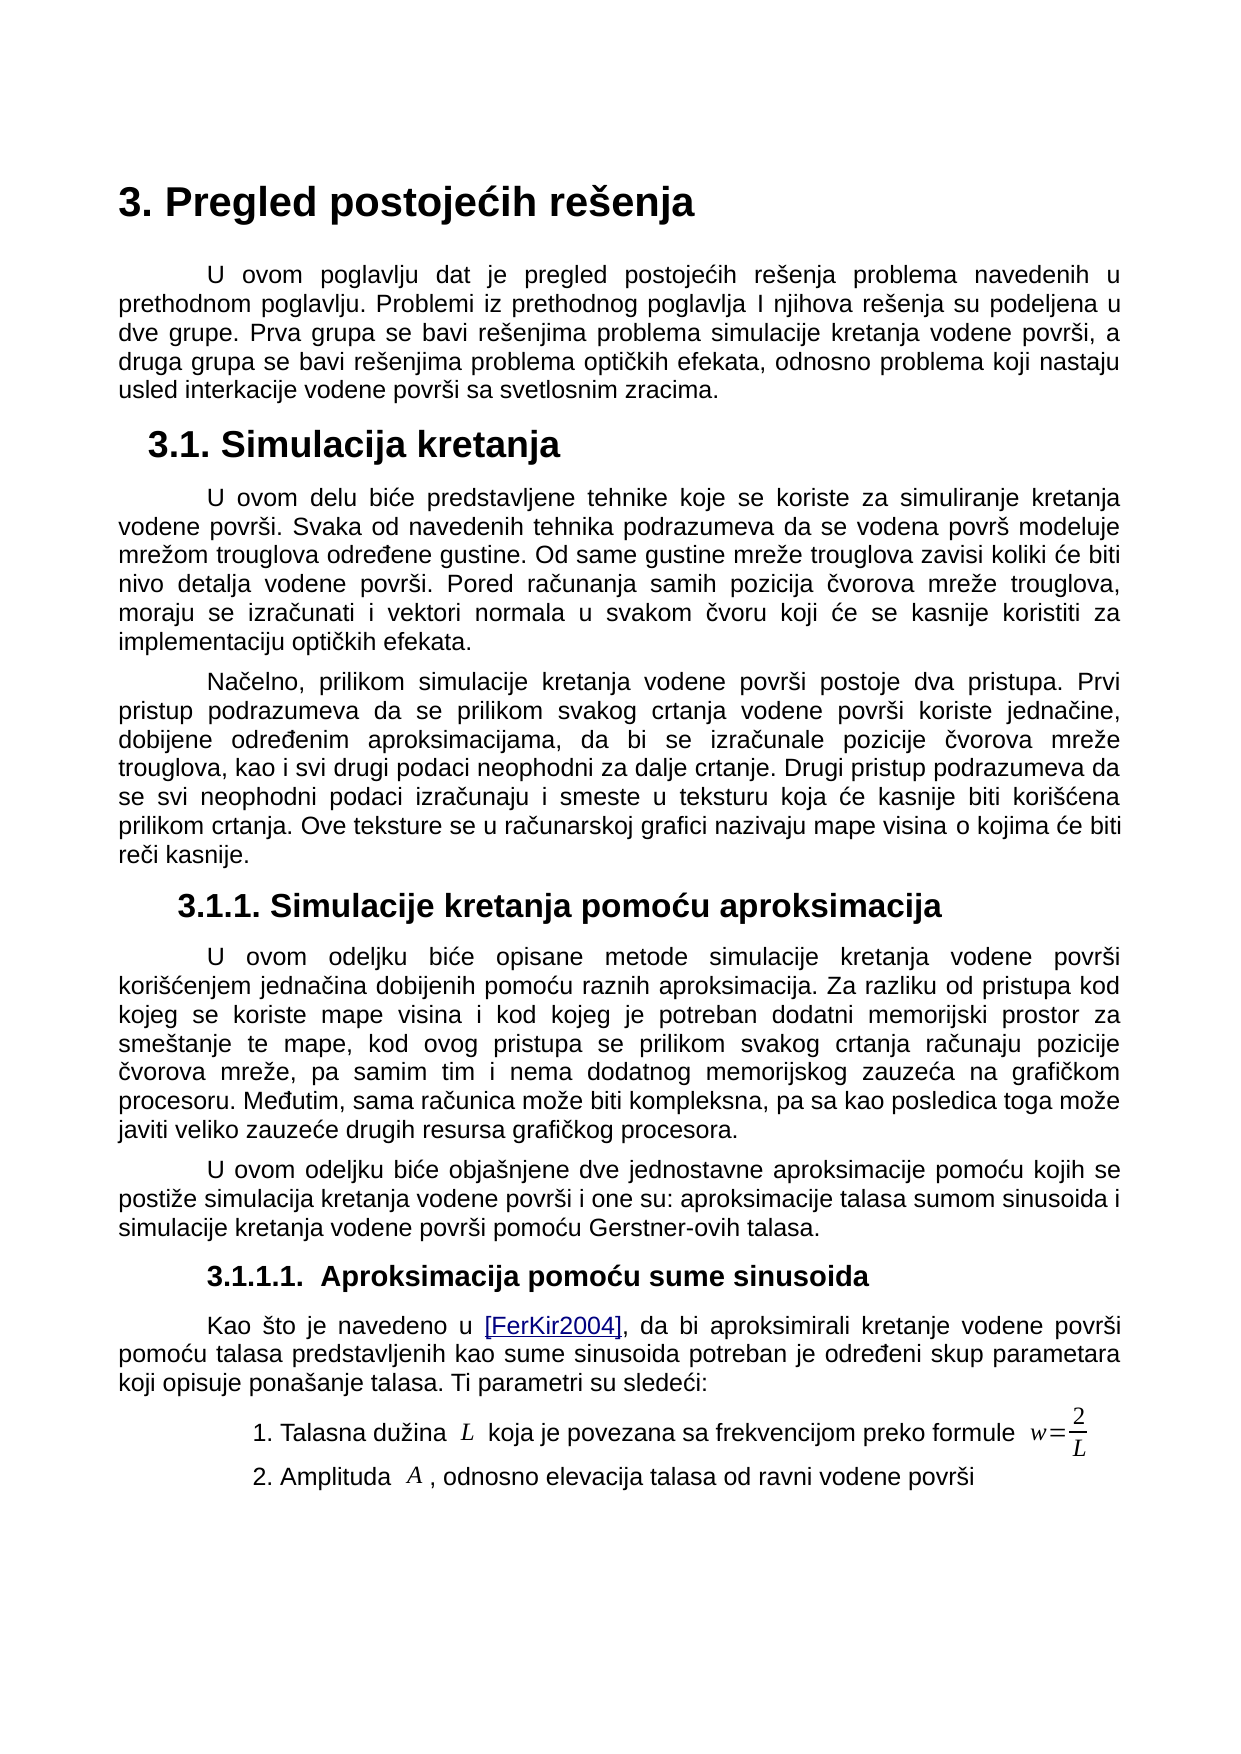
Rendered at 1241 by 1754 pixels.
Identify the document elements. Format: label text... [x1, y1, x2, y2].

list Amplituda , odnosno elevacija talasa od ravni vodene površi [252, 1462, 1122, 1491]
subtitle Pregled postojećih rešenja [118, 177, 1122, 225]
text U ovom odeljku biće objašnjene dve jednostavne aproksimacije pomoću kojih se postiže simulacija kretanja vodene površi i one su: aproksimacije talasa sumom sinusoida i simulacije kretanja vodene površi pomoću Gerstner-ovih talasa. [118, 1155, 1122, 1242]
list Talasna dužina koja je povezana sa frekvencijom preko formule [252, 1403, 1122, 1462]
text Načelno, prilikom simulacije kretanja vodene površi postoje dva pristupa. Prvi pristup podrazumeva da se prilikom svakog crtanja vodene površi koriste jednačine, dobijene određenim aproksimacijama, da bi se izračunale pozicije čvorova mreže trouglova, kao i svi drugi podaci neophodni za dalje crtanje. Drugi pristup podrazumeva da se svi neophodni podaci izračunaju i smeste u teksturu koja će kasnije biti korišćena prilikom crtanja. Ove teksture se u računarskoj grafici nazivaju mape visina o kojima će biti reči kasnije. [118, 667, 1122, 868]
subtitle Simulacija kretanja [148, 422, 1122, 465]
text U ovom delu biće predstavljene tehnike koje se koriste za simuliranje kretanja vodene površi. Svaka od navedenih tehnika podrazumeva da se vodena površ modeluje mrežom trouglova određene gustine. Od same gustine mreže trouglova zavisi koliki će biti nivo detalja vodene površi. Pored računanja samih pozicija čvorova mreže trouglova, moraju se izračunati i vektori normala u svakom čvoru koji će se kasnije koristiti za implementaciju optičkih efekata. [118, 483, 1122, 655]
text Kao što je navedeno u [FerKir2004], da bi aproksimirali kretanje vodene površi pomoću talasa predstavljenih kao sume sinusoida potreban je određeni skup parametara koji opisuje ponašanje talasa. Ti parametri su sledeći: [118, 1311, 1122, 1397]
subtitle Simulacije kretanja pomoću aproksimacija [177, 886, 1122, 924]
subtitle Aproksimacija pomoću sume sinusoida [207, 1259, 1122, 1293]
text U ovom poglavlju dat je pregled postojećih rešenja problema navedenih u prethodnom poglavlju. Problemi iz prethodnog poglavlja I njihova rešenja su podeljena u dve grupe. Prva grupa se bavi rešenjima problema simulacije kretanja vodene površi, a druga grupa se bavi rešenjima problema optičkih efekata, odnosno problema koji nastaju usled interkacije vodene površi sa svetlosnim zracima. [118, 261, 1122, 404]
text U ovom odeljku biće opisane metode simulacije kretanja vodene površi korišćenjem jednačina dobijenih pomoću raznih aproksimacija. Za razliku od pristupa kod kojeg se koriste mape visina i kod kojeg je potreban dodatni memorijski prostor za smeštanje te mape, kod ovog pristupa se prilikom svakog crtanja računaju pozicije čvorova mreže, pa samim tim i nema dodatnog memorijskog zauzeća na grafičkom procesoru. Međutim, sama računica može biti kompleksna, pa sa kao posledica toga može javiti veliko zauzeće drugih resursa grafičkog procesora. [118, 942, 1122, 1143]
